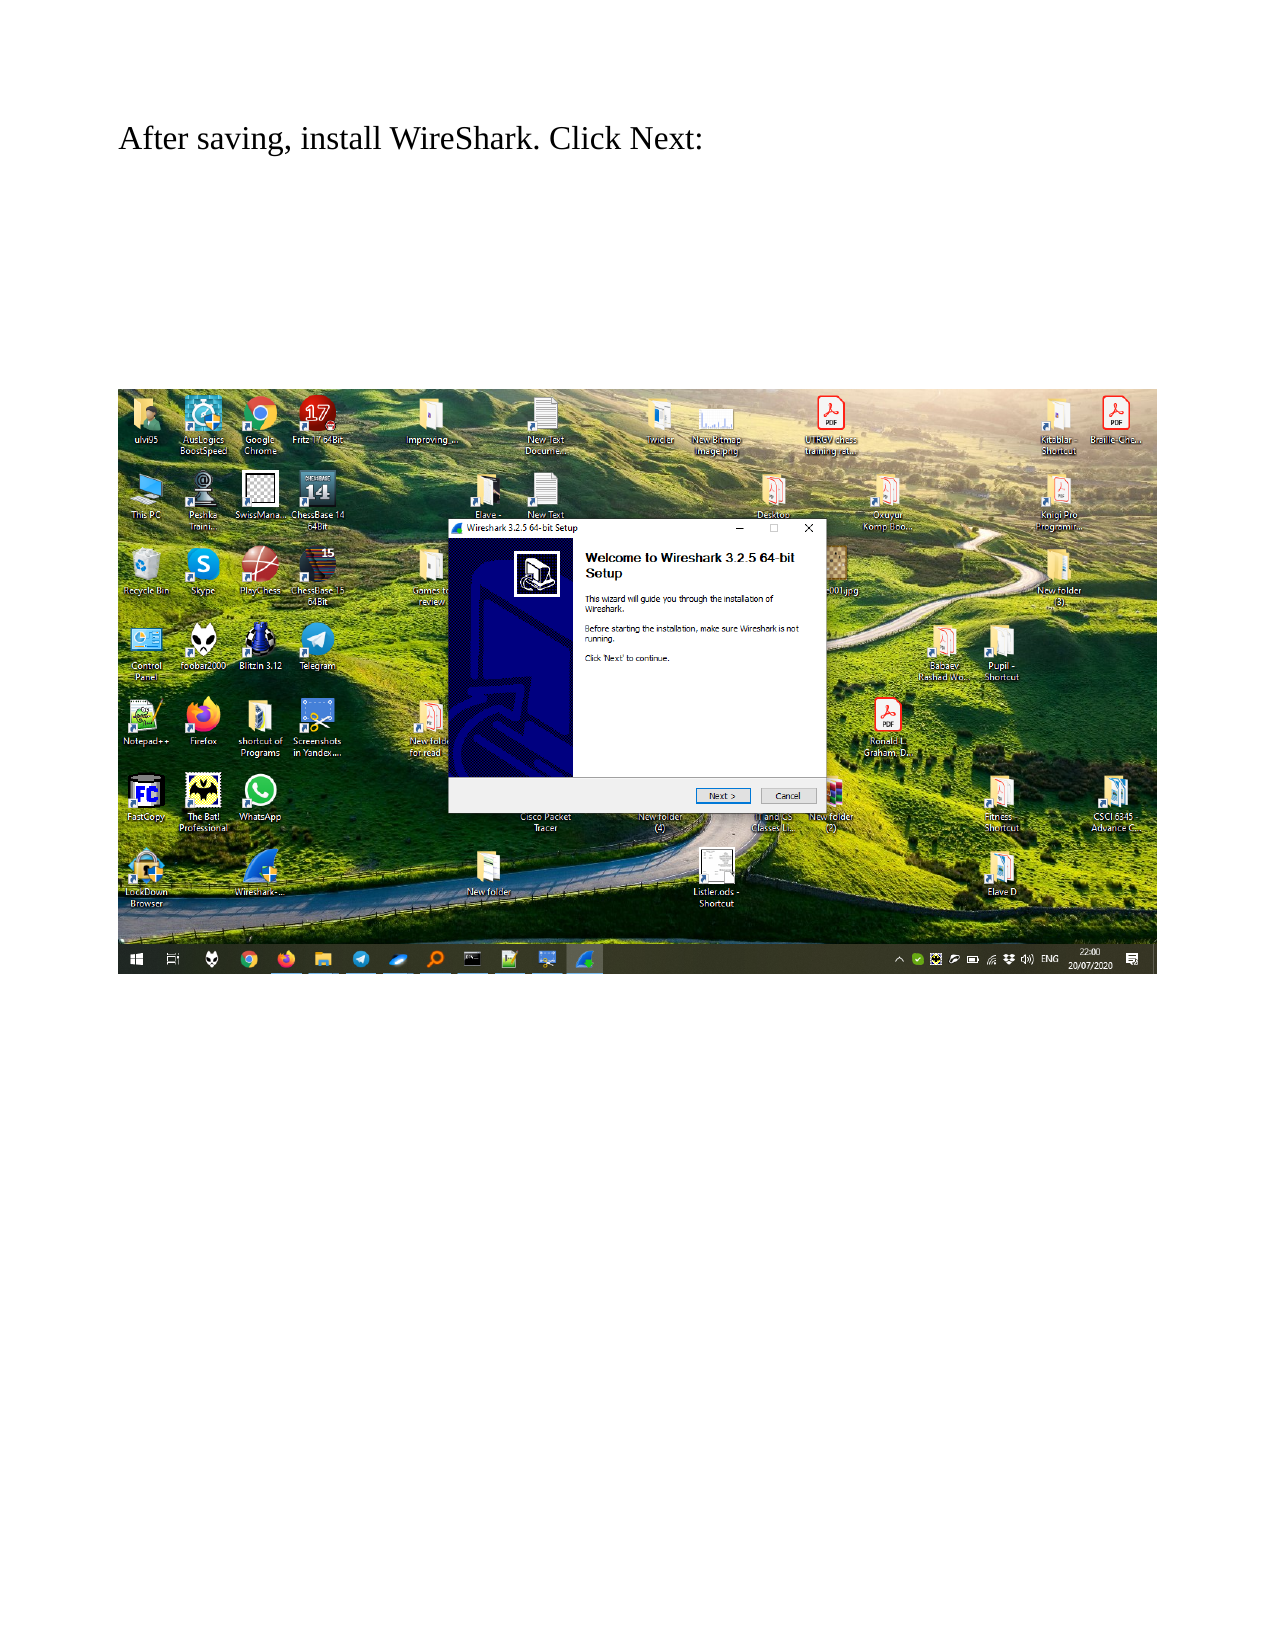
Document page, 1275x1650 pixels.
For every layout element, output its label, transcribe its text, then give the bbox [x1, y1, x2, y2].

picture [118, 389, 1157, 974]
text After saving, install WireShark. Click Next: [118, 118, 1157, 156]
